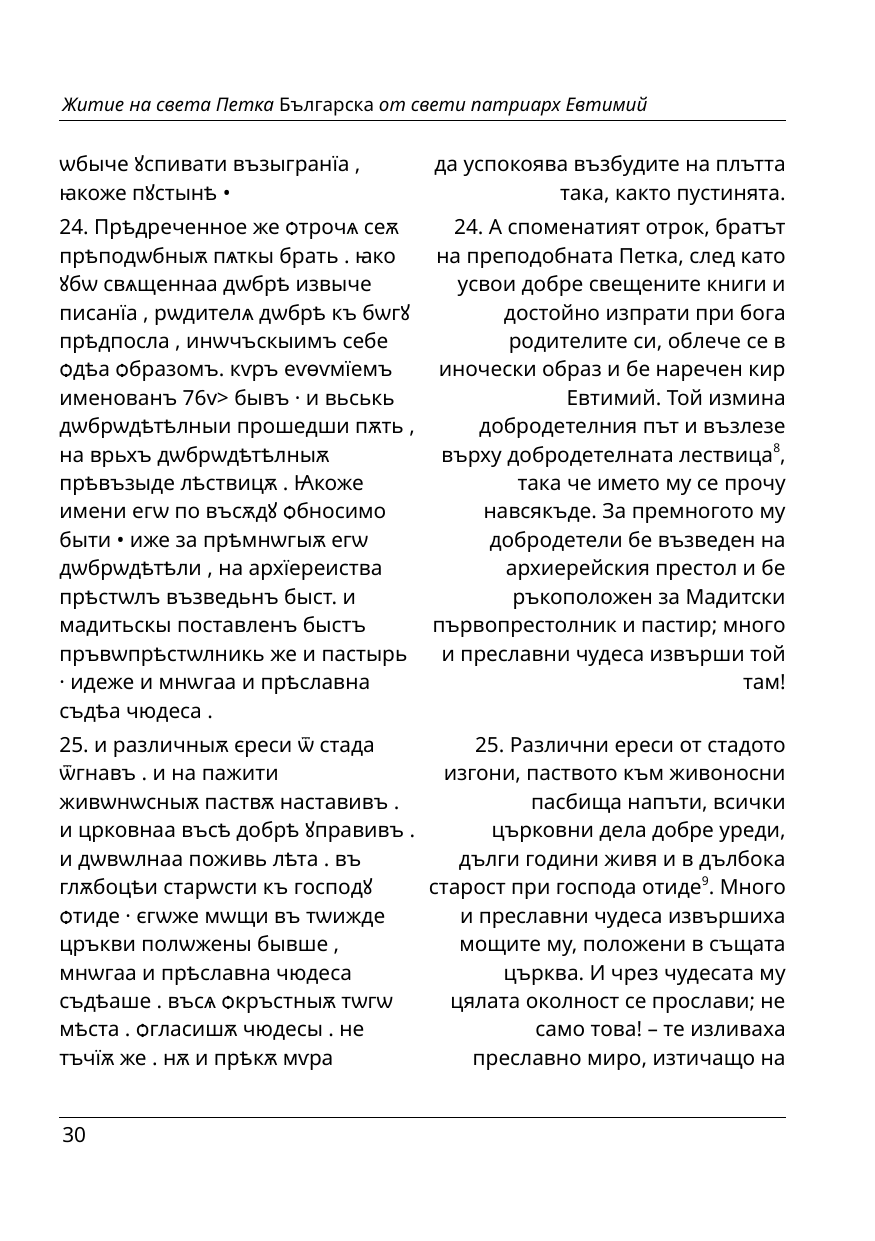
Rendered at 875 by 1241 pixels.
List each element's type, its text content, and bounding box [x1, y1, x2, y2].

table_cell 25. и различныѫ єреси ѿ стада ѿгнавъ . и на пажити живѡнѡсныѫ паствѫ наставивъ . и црковнаа въсѣ добрѣ ꙋправивъ . и дѡвѡлнаа поживь лѣта . въ глѫбоцѣи старѡсти къ господꙋ ѻтиде ⸱ єгѡже мѡщи въ тѡижде цръкви полѡжены бывше , мнѡгаа и прѣславна чюдеса съдѣаше . въсѧ ѻкръстныѫ тѡгѡ мѣста . ѻгласишѫ чюдесы . не тъчїѫ же . нѫ и прѣкѫ мѵра [59, 730, 422, 1071]
table_cell 24. Прѣдреченное же ѻтрочѧ сеѫ прѣподѡбныѫ пѧткы брать . ꙗко ꙋбѡ свѧщеннаа дѡбрѣ извыче писанїа , рѡдителѧ дѡбрѣ къ бѡгꙋ прѣдпосла , инѡчъскыимъ себе ѻдѣа ѻбразомъ. кѵръ еѵѳѵмїемъ именованъ 76v> бывъ · и вьськь дѡбрѡдѣтѣлныи прошедши пѫть , на врьхъ дѡбрѡдѣтѣлныѫ прѣвъзыде лѣствицѫ . Ꙗкоже имени егѡ по въсѫдꙋ ѻбносимо быти • иже за прѣмнѡгыѫ егѡ дѡбрѡдѣтѣли , на архїереиства прѣстѡлъ възведьнъ быст. и мадитьскы поставленъ быстъ пръвѡпрѣстѡлникь же и пастырь ⸱ идеже и мнѡгаа и прѣславна съдѣа чюдеса . [59, 212, 422, 730]
table_cell ѡбыче ꙋспивати възыгранїа , ꙗкоже пꙋстынѣ • [59, 150, 422, 212]
table_cell 24. А споменатият отрок, братът на преподобната Петка, след като усвои добре свещените книги и достойно изпрати при бога родителите си, облече се в иночески образ и бе наречен кир Евтимий. Той измина добродетелния път и възлезе върху добродетелната лествица8, така че името му се прочу навсякъде. За премногото му добродетели бе възведен на архиерейския престол и бе ръкоположен за Мадитски първопрестолник и пастир; много и преславни чудеса извърши той там! [422, 212, 786, 730]
table_cell 25. Различни ереси от стадото изгони, паството към живоносни пасбища напъти, всички църковни дела добре уреди, дълги години живя и в дълбока старост при господа отиде9. Много и преславни чудеса извършиха мощите му, положени в същата църква. И чрез чудесата му цялата околност се прослави; не само това! – те изливаха преславно миро, изтичащо на [422, 730, 786, 1071]
table_cell да успокоява възбудите на плътта така, както пустинята. [422, 150, 786, 212]
